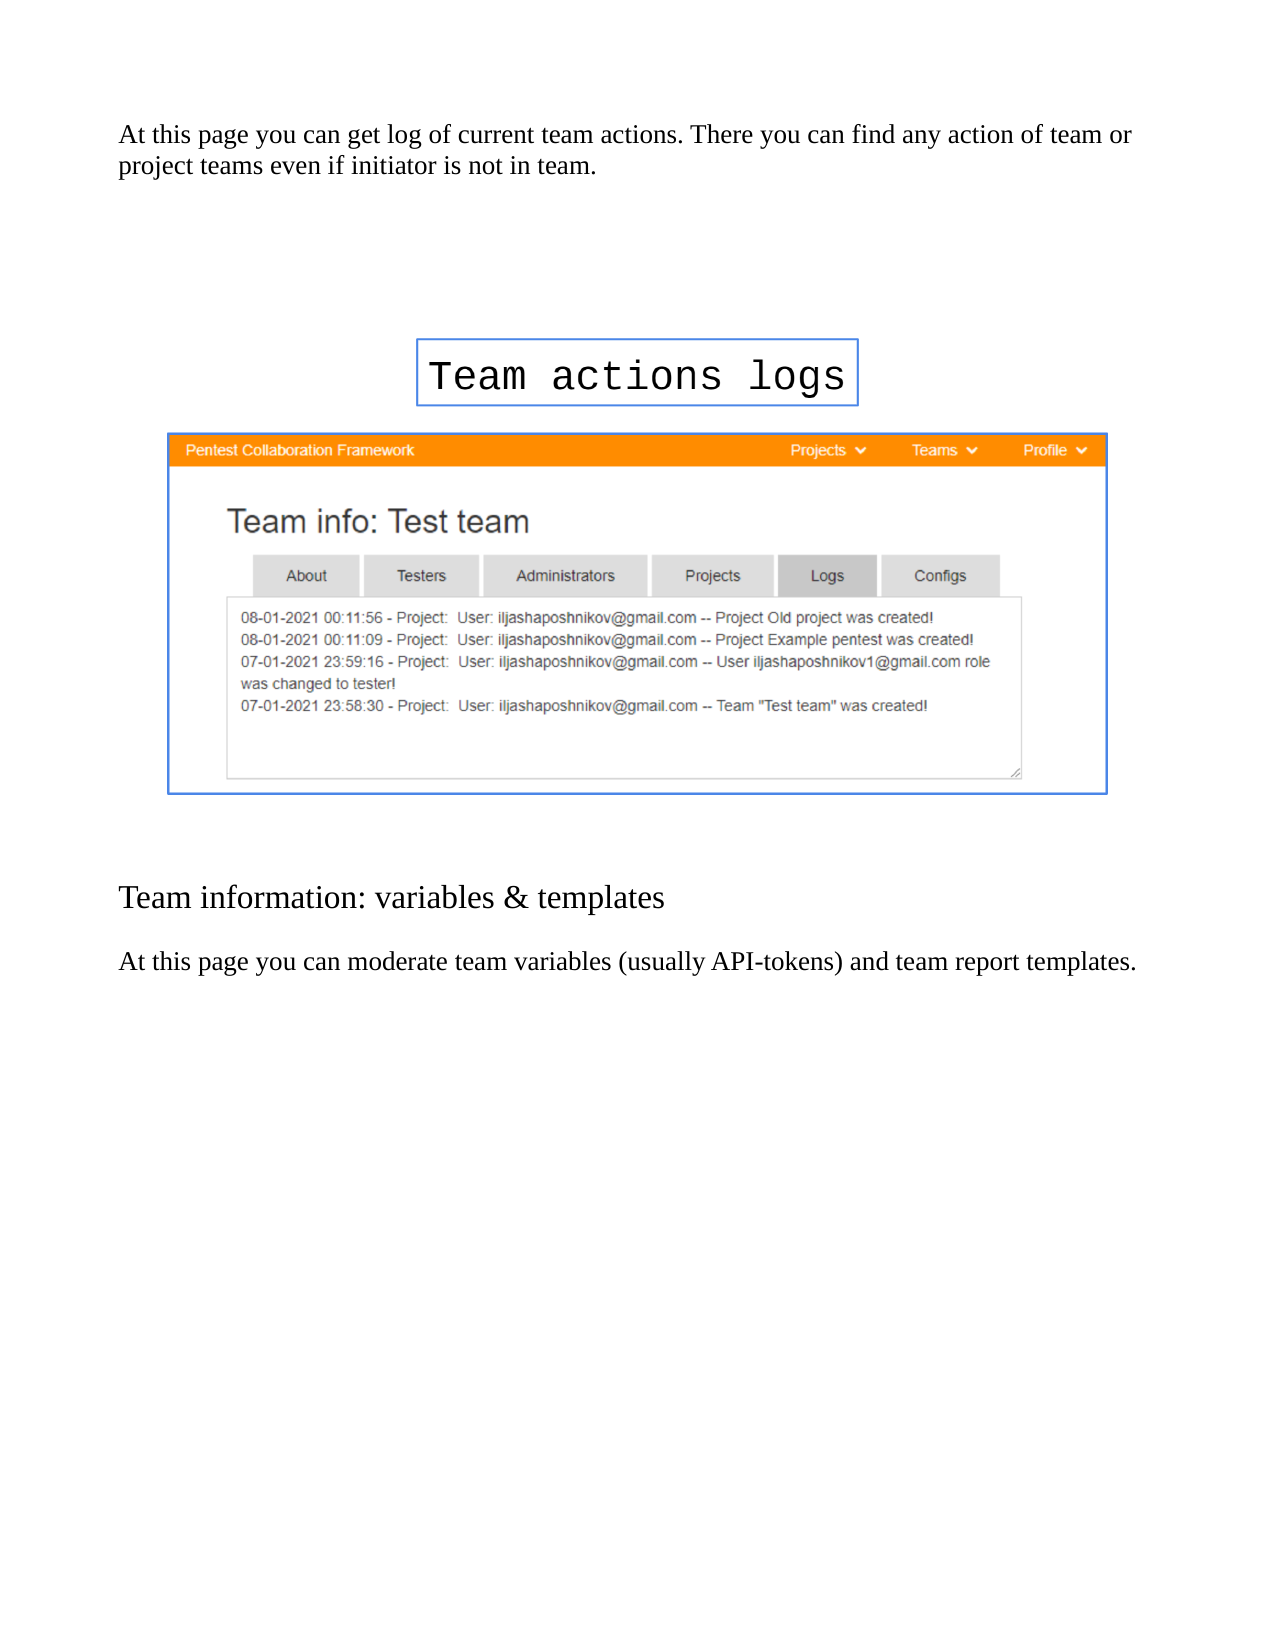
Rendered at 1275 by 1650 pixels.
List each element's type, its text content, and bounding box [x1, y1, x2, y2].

text At this page you can get log of current team actions. There you can find any action of team or project teams even if initiator is not in team. [118, 118, 1157, 180]
text Team information: variables & templates [118, 849, 1157, 916]
picture [118, 331, 1157, 849]
text At this page you can moderate team variables (usually API-tokens) and team report templates. [118, 945, 1157, 977]
